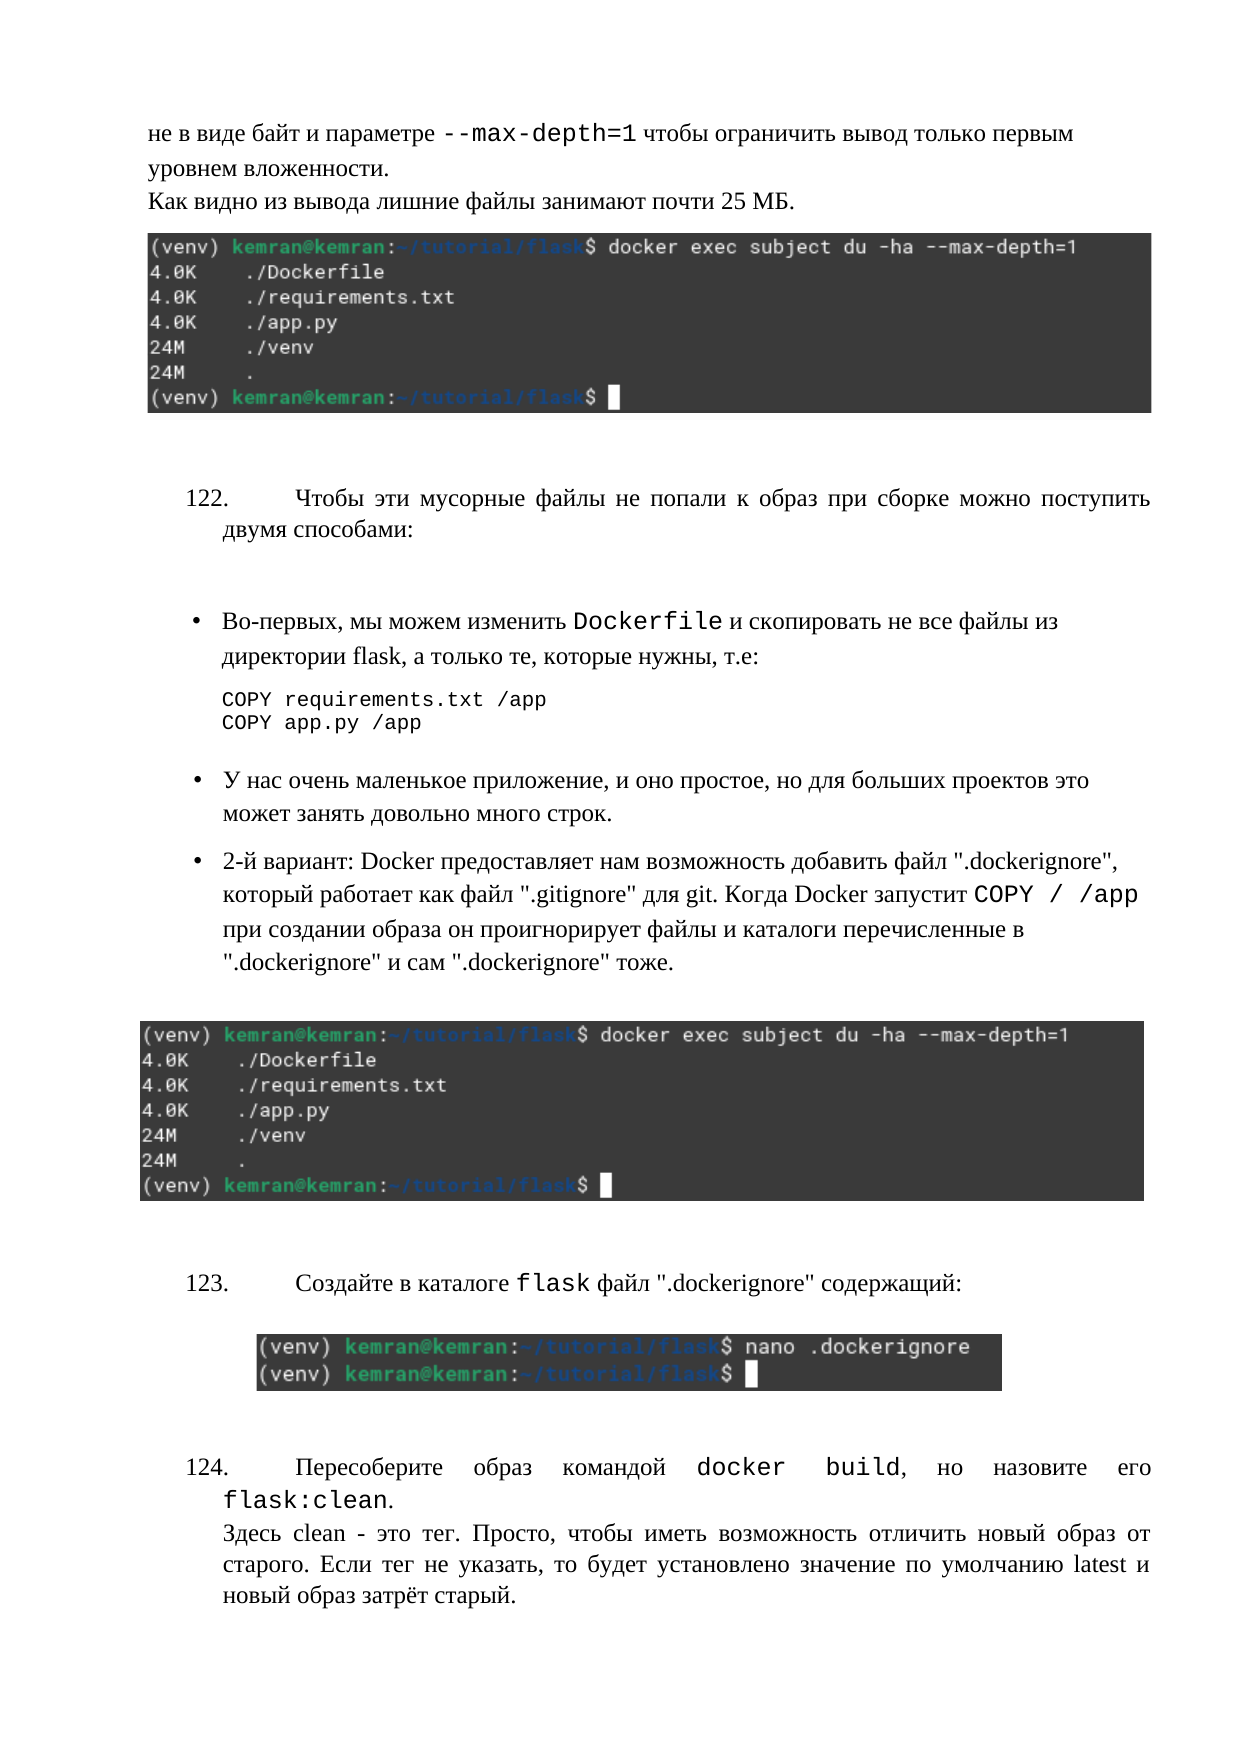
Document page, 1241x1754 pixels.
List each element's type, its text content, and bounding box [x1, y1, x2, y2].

list COPY app.py /app [192, 712, 1152, 736]
list 2-й вариант: Docker предоставляет нам возможность добавить файл ".dockerignore", который работает как файл ".gitignore" для git. Когда Docker запустит COPY / /app при создании образа он проигнорирует файлы и каталоги перечисленные в ".dockerignore" и сам ".dockerignore" тоже. [193, 846, 1152, 976]
text не в виде байт и параметре --max-depth=1 чтобы ограничить вывод только первым уровнем вложенности. Как видно из вывода лишние файлы занимают почти 25 МБ. [148, 118, 1152, 215]
list Чтобы эти мусорные файлы не попали к образ при сборке можно поступить двумя способами: [185, 483, 1152, 543]
picture [256, 1334, 1002, 1391]
picture [147, 233, 1152, 413]
list У нас очень маленькое приложение, и оно простое, но для больших проектов это может занять довольно много строк. [193, 765, 1152, 827]
list COPY requirements.txt /app [192, 688, 1152, 712]
list Создайте в каталоге flask файл ".dockerignore" содержащий: [185, 1268, 1152, 1298]
picture [140, 1021, 1144, 1201]
list Пересоберите образ командой docker build, но назовите его flask:clean. Здесь clean - это тег. Просто, чтобы иметь возможность отличить новый образ от старого. Если тег не указать, то будет установлено значение по умолчанию latest и новый образ затрёт старый. [185, 1452, 1152, 1609]
list Во-первых, мы можем изменить Dockerfile и скопировать не все файлы из директории flask, а только те, которые нужны, т.е: [192, 606, 1152, 670]
